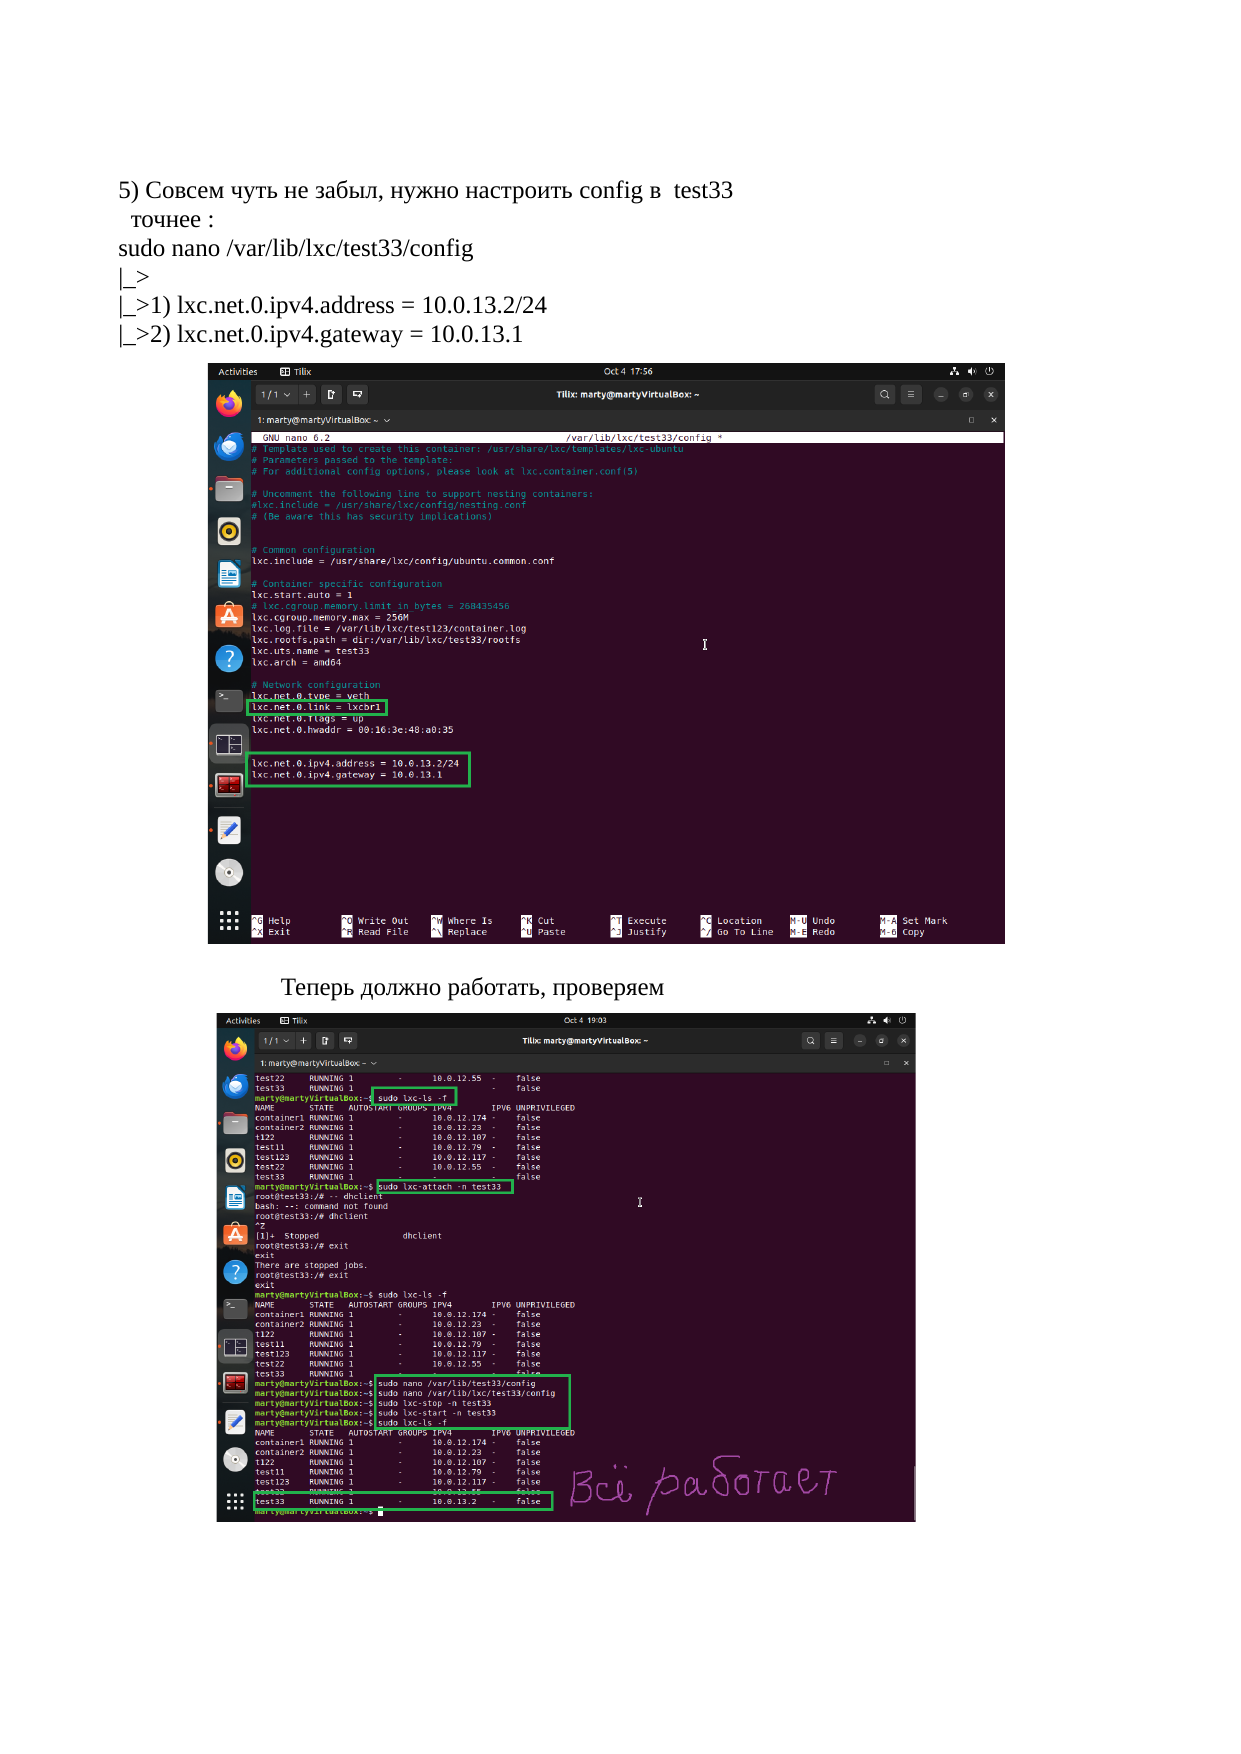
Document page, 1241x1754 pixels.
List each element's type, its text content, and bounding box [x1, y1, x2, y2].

text sudo nano /var/lib/lxc/test33/config [118, 233, 1122, 262]
text точнее : [118, 204, 1122, 233]
text |_> [118, 262, 1122, 291]
picture [216, 1013, 916, 1522]
text Теперь должно работать, проверяем [118, 972, 1122, 1001]
picture [207, 363, 1005, 944]
text |_>1) lxc.net.0.ipv4.address = 10.0.13.2/24 [118, 291, 1122, 319]
text 5) Совсем чуть не забыл, нужно настроить config в test33 [118, 176, 1122, 204]
text |_>2) lxc.net.0.ipv4.gateway = 10.0.13.1 [118, 319, 1122, 348]
